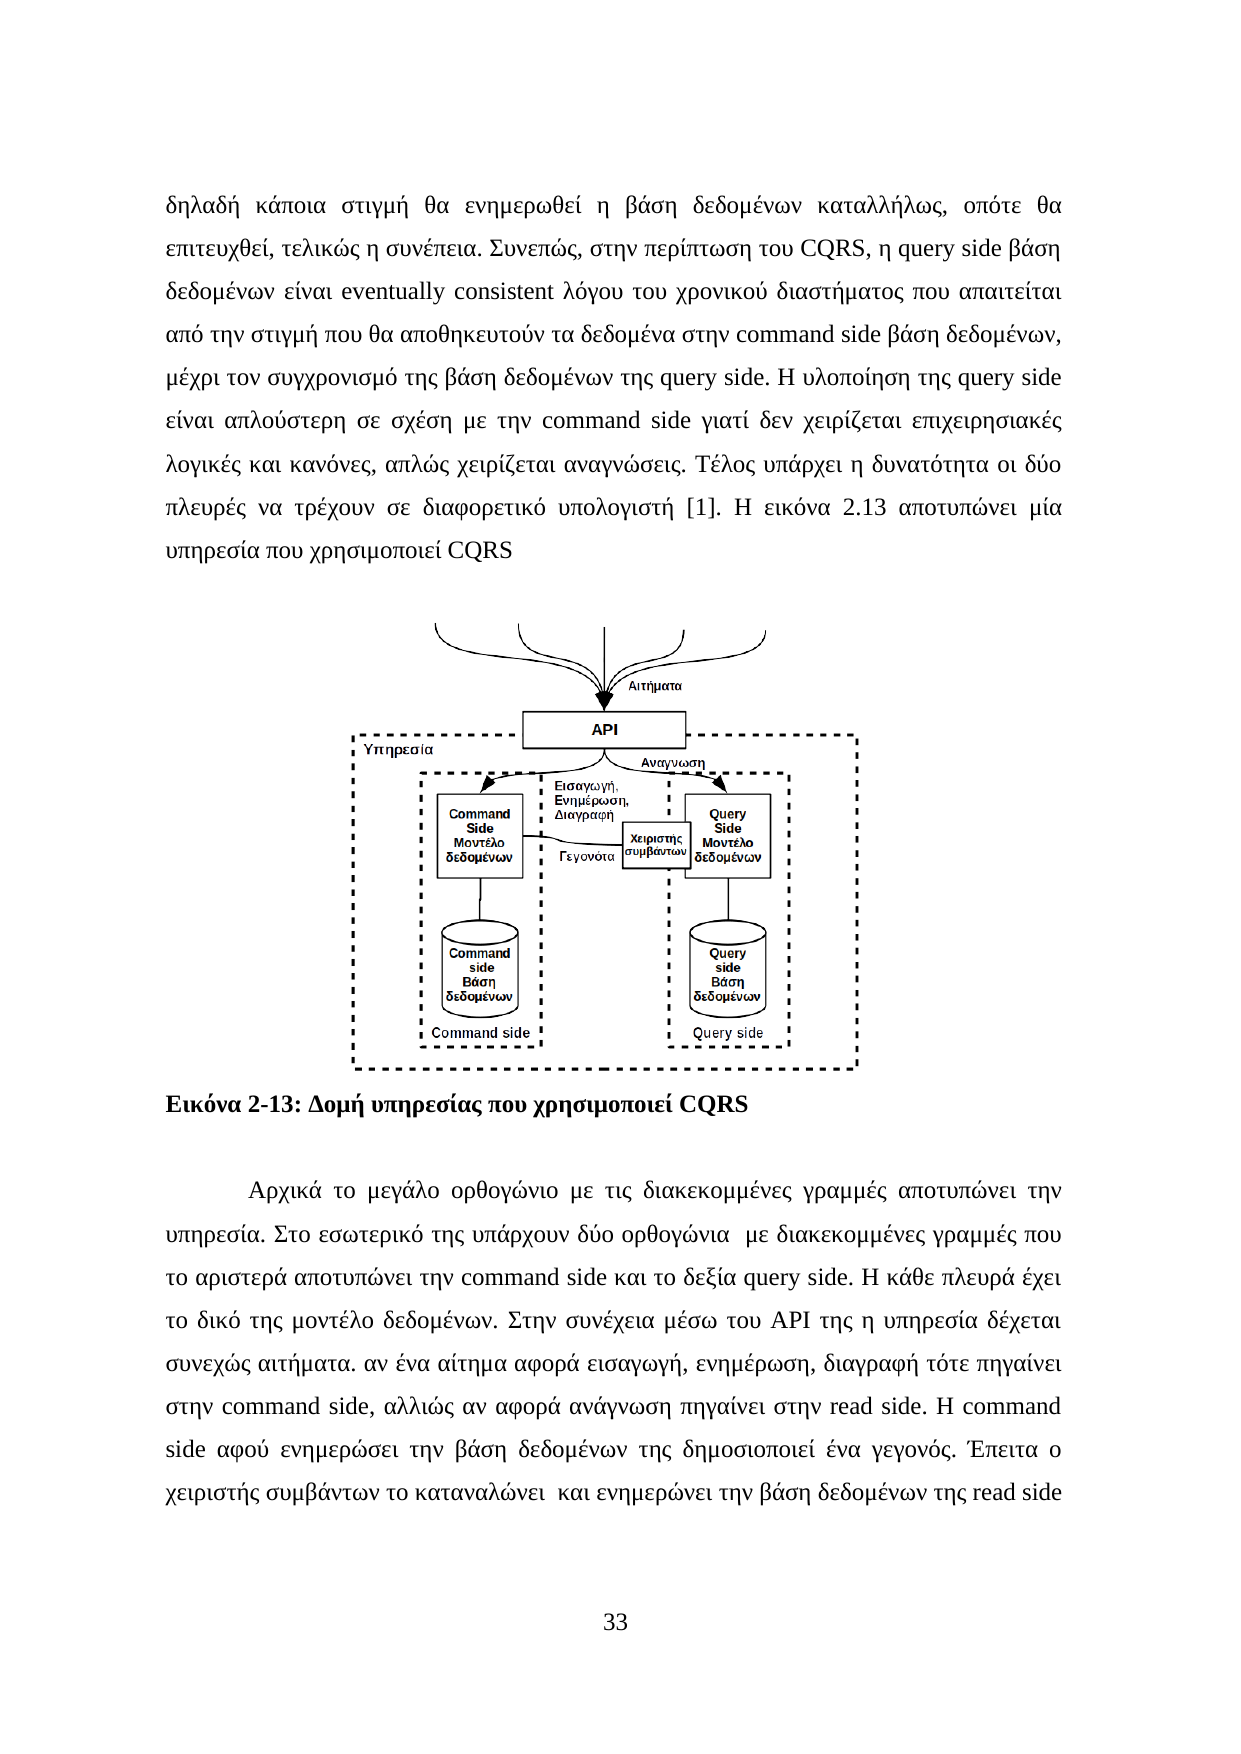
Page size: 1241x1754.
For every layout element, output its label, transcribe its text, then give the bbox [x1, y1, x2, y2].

text Αρχικά το μεγάλο ορθογώνιο με τις διακεκομμένες γραμμές αποτυπώνει την υπηρεσία. Στο εσωτερικό της υπάρχουν δύο ορθογώνια με διακεκομμένες γραμμές που το αριστερά αποτυπώνει την command side και το δεξία query side. Η κάθε πλευρά έχει το δικό της μοντέλο δεδομένων. Στην συνέχεια μέσω του API της η υπηρεσία δέχεται συνεχώς αιτήματα. αν ένα αίτημα αφορά εισαγωγή, ενημέρωση, διαγραφή τότε πηγαίνει στην command side, αλλιώς αν αφορά ανάγνωση πηγαίνει στην read side. H command side αφού ενημερώσει την βάση δεδομένων της δημοσιοποιεί ένα γεγονός. Έπειτα ο χειριστής συμβάντων το καταναλώνει και ενημερώνει την βάση δεδομένων της read side [165, 1176, 1063, 1506]
text δηλαδή κάποια στιγμή θα ενημερωθεί η βάση δεδομένων καταλλήλως, οπότε θα επιτευχθεί, τελικώς η συνέπεια. Συνεπώς, στην περίπτωση του CQRS, η query side βάση δεδομένων είναι eventually consistent λόγου του χρονικού διαστήματος που απαιτείται από την στιγμή που θα αποθηκευτούν τα δεδομένα στην command side βάση δεδομένων, μέχρι τον συγχρονισμό της βάση δεδομένων της query side. Η υλοποίηση της query side είναι απλούστερη σε σχέση με την command side γιατί δεν χειρίζεται επιχειρησιακές λογικές και κανόνες, απλώς χειρίζεται αναγνώσεις. Τέλος υπάρχει η δυνατότητα οι δύο πλευρές να τρέχουν σε διαφορετικό υπολογιστή [1]. Η εικόνα 2.13 αποτυπώνει μία υπηρεσία που χρησιμοποιεί CQRS [165, 190, 1063, 564]
picture [155, 618, 1053, 1075]
text Εικόνα 2-13: Δομή υπηρεσίας που χρησιμοποιεί CQRS [165, 621, 1063, 1118]
